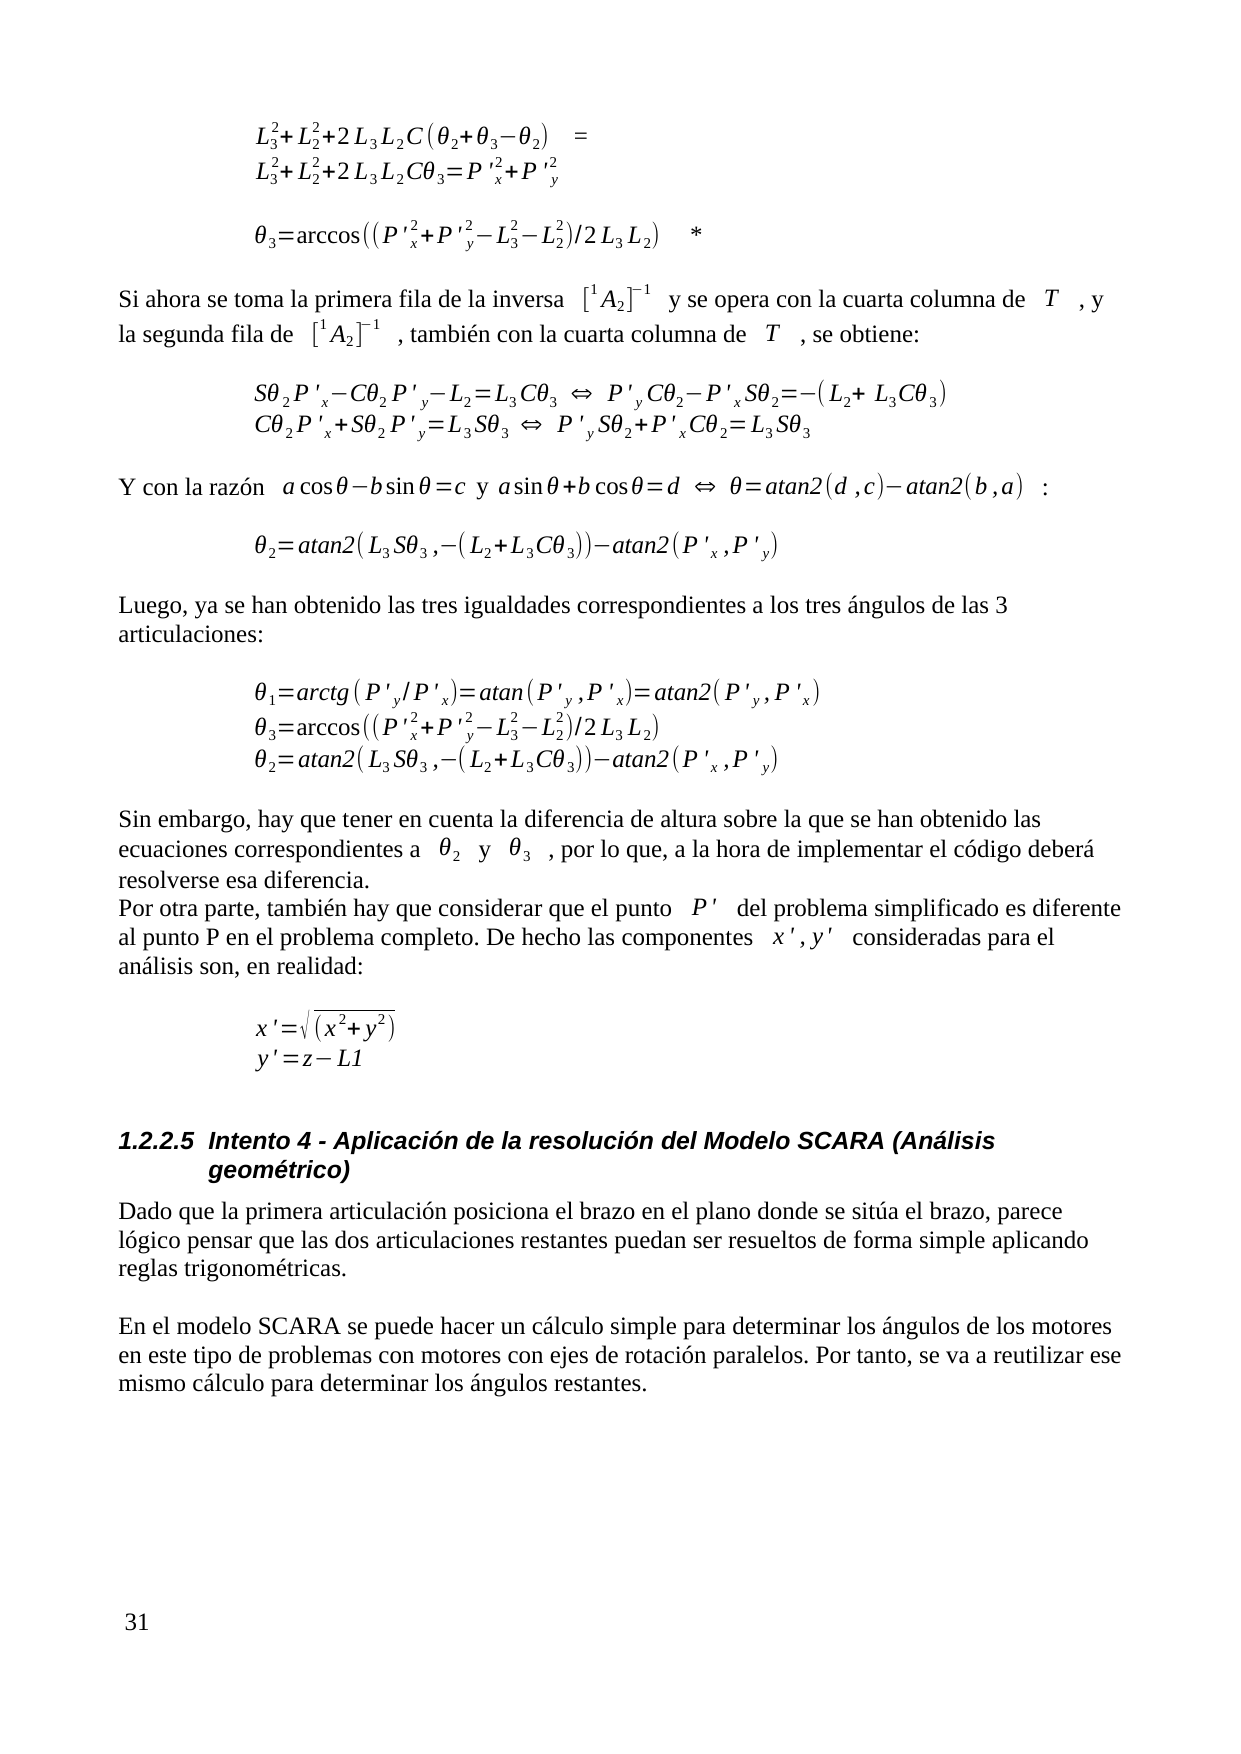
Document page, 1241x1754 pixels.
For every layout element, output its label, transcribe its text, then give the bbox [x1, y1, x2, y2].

text * [236, 217, 1122, 252]
text Luego, ya se han obtenido las tres igualdades correspondientes a los tres ángulos de las 3 articulaciones: [118, 591, 1122, 648]
text En el modelo SCARA se puede hacer un cálculo simple para determinar los ángulos de los motores en este tipo de problemas con motores con ejes de rotación paralelos. Por tanto, se va a reutilizar ese mismo cálculo para determinar los ángulos restantes. [118, 1311, 1122, 1397]
text Si ahora se toma la primera fila de la inversay se opera con la cuarta columna de, y la segunda fila de, también con la cuarta columna de, se obtiene: [118, 281, 1122, 351]
subtitle Intento 4 - Aplicación de la resolución del Modelo SCARA (Análisis geométrico) [118, 1126, 1122, 1183]
text Por otra parte, también hay que considerar que el puntodel problema simplificado es diferente al punto P en el problema completo. De hecho las componentesconsideradas para el análisis son, en realidad: [118, 893, 1122, 980]
text Dado que la primera articulación posiciona el brazo en el plano donde se sitúa el brazo, parece lógico pensar que las dos articulaciones restantes puedan ser resueltos de forma simple aplicando reglas trigonométricas. [118, 1196, 1122, 1282]
text Sin embargo, hay que tener en cuenta la diferencia de altura sobre la que se han obtenido las ecuaciones correspondientes ay, por lo que, a la hora de implementar el código deberá resolverse esa diferencia. [118, 804, 1122, 893]
text Y con la razón: [118, 471, 1122, 501]
text = [236, 118, 1122, 153]
